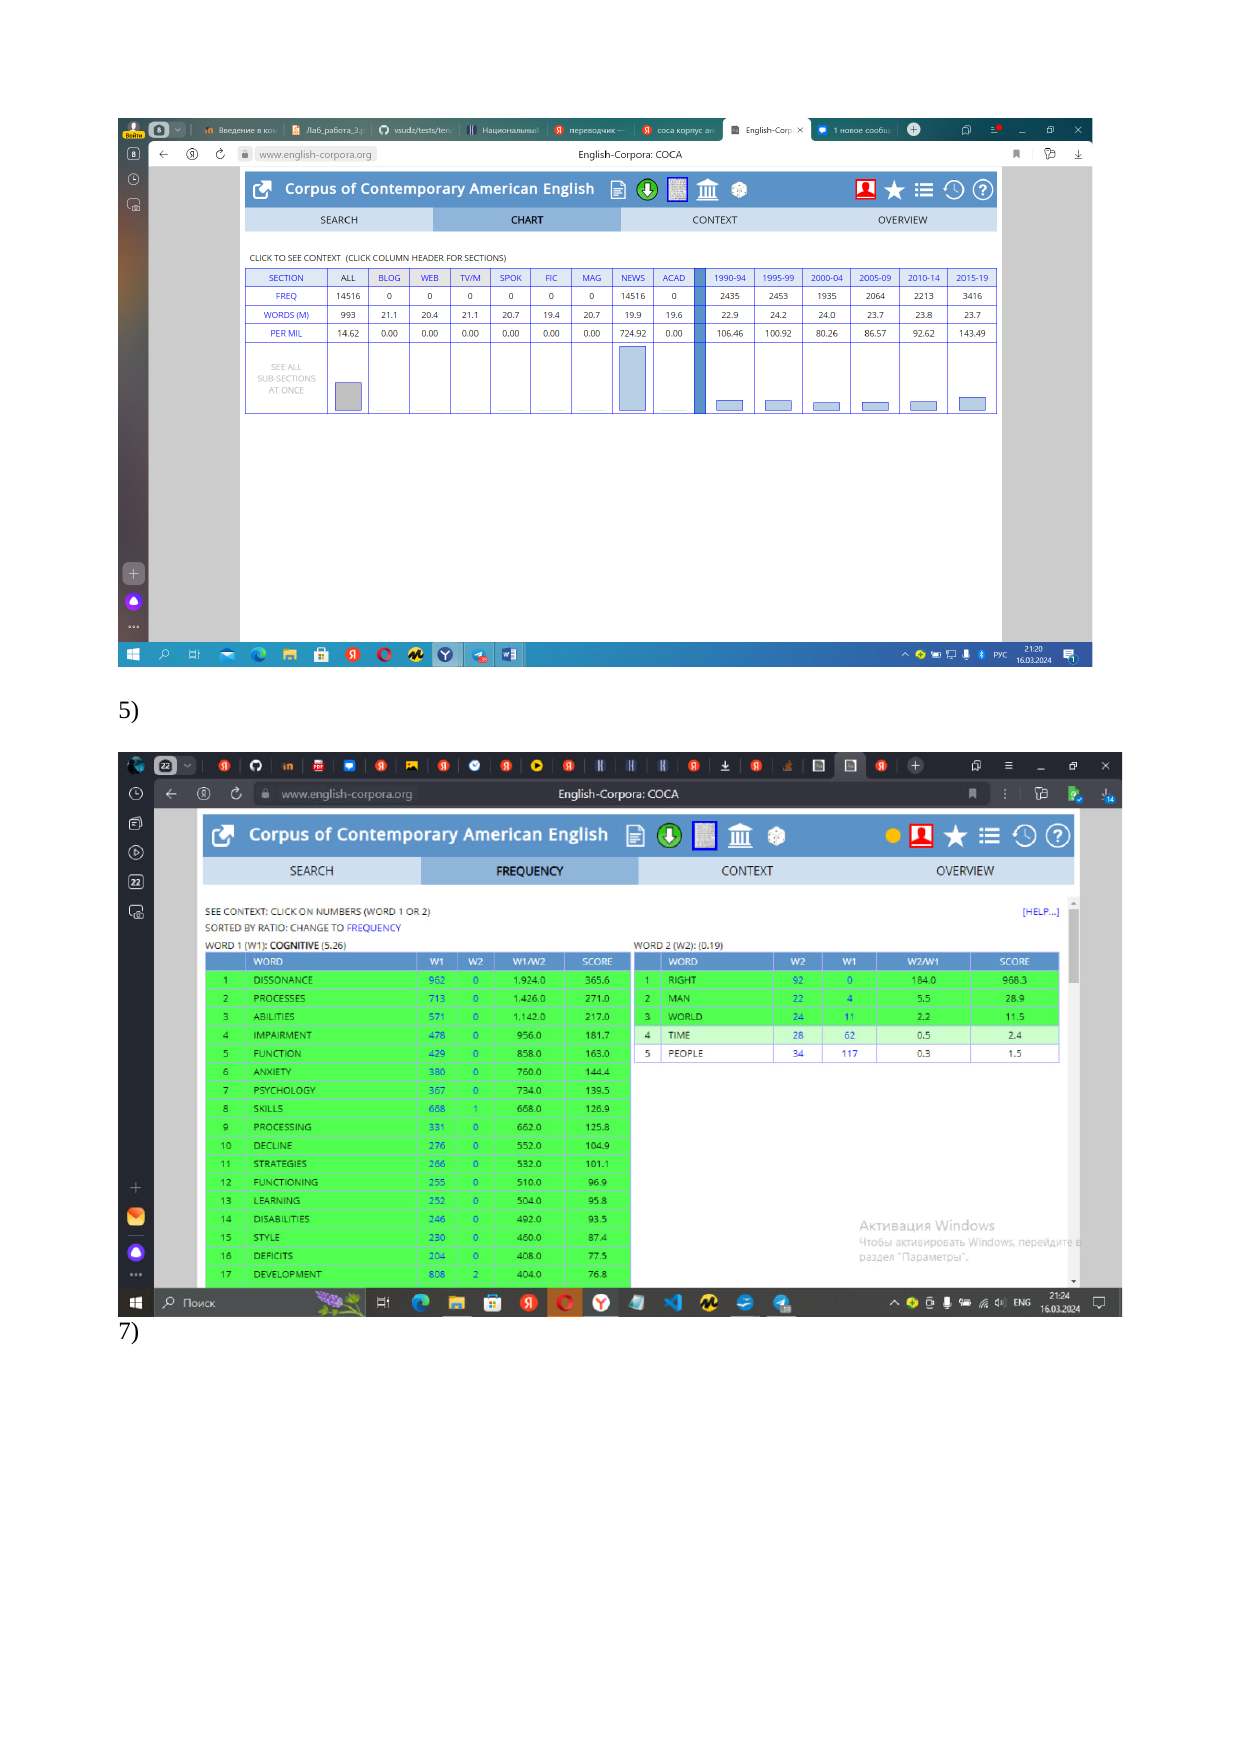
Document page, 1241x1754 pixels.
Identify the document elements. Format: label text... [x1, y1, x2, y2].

text 7) [118, 1317, 1122, 1345]
picture [118, 118, 1093, 667]
text 5) [118, 695, 1122, 724]
picture [118, 752, 1123, 1317]
